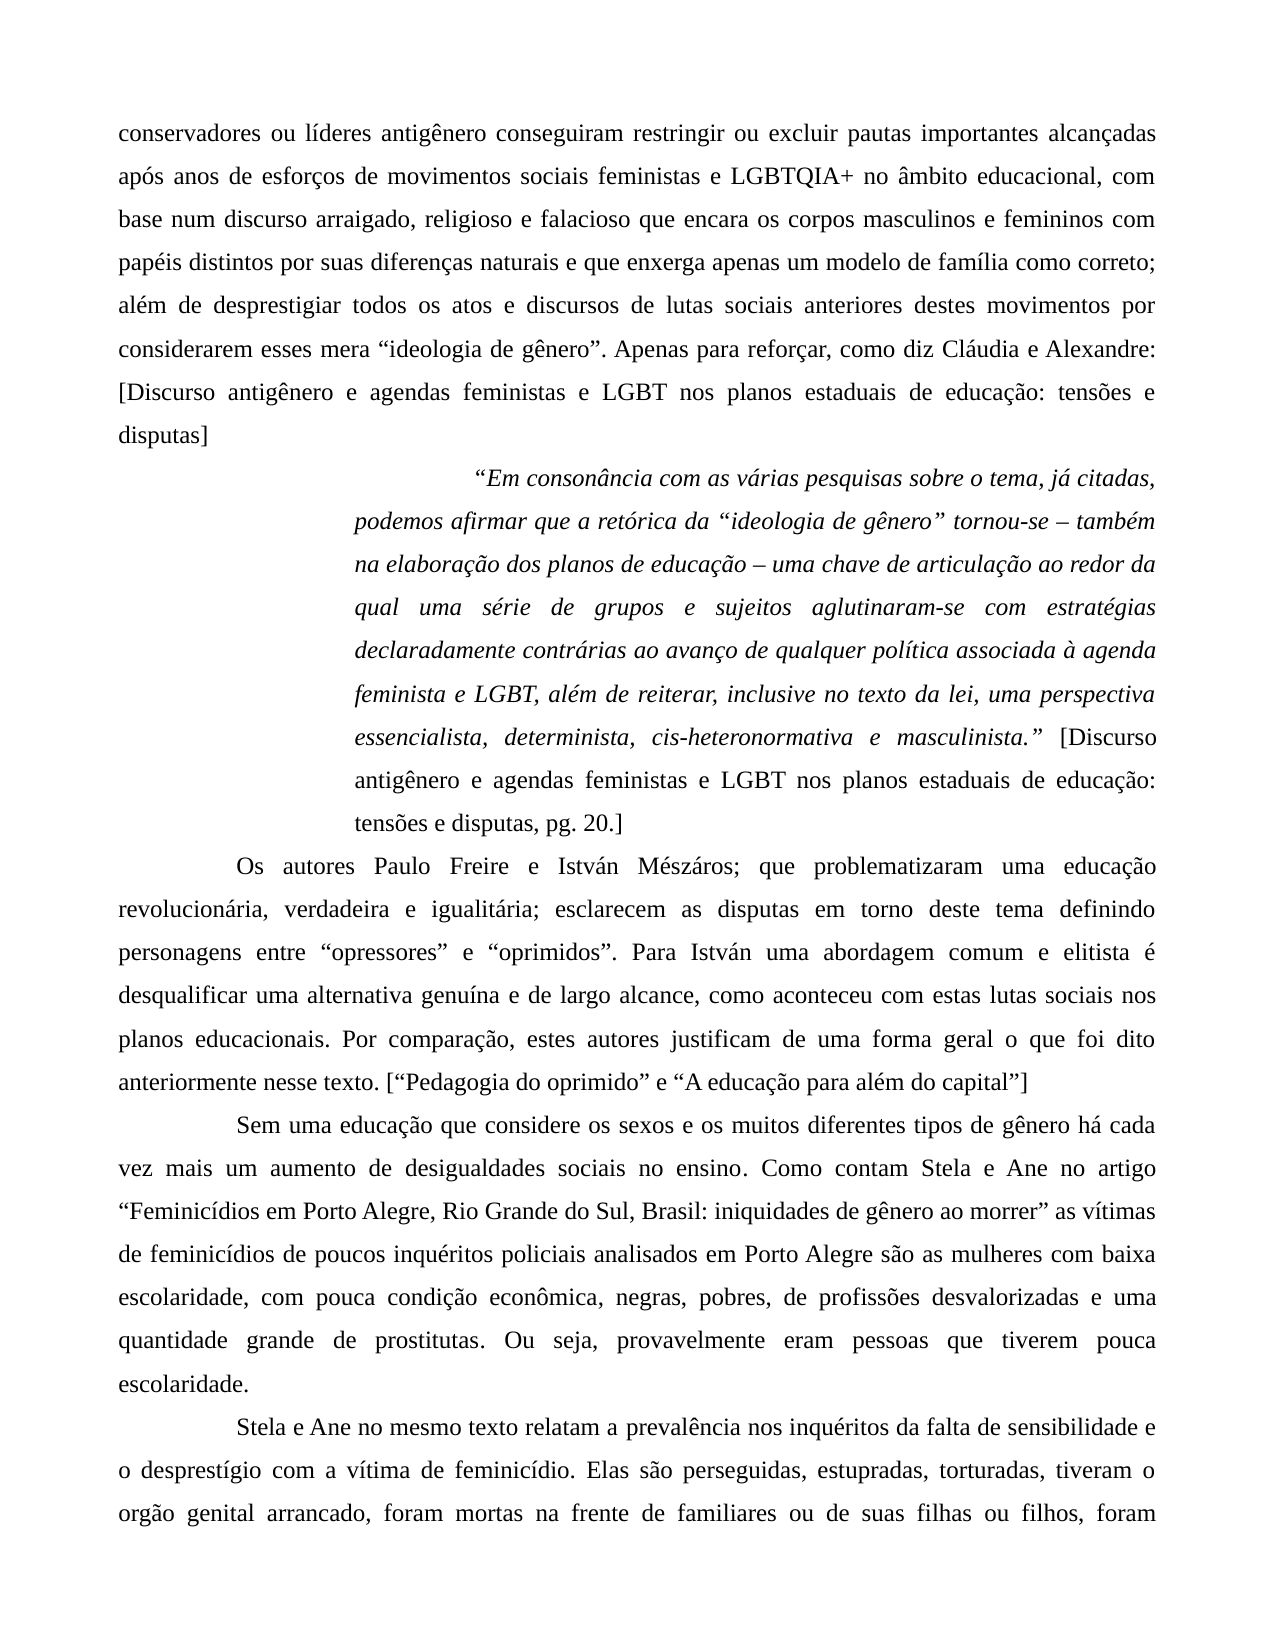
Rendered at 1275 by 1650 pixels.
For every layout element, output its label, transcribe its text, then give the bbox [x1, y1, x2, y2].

text Sem uma educação que considere os sexos e os muitos diferentes tipos de gênero há cada vez mais um aumento de desigualdades sociais no ensino. Como contam Stela e Ane no artigo “Feminicídios em Porto Alegre, Rio Grande do Sul, Brasil: iniquidades de gênero ao morrer” as vítimas de feminicídios de poucos inquéritos policiais analisados em Porto Alegre são as mulheres com baixa escolaridade, com pouca condição econômica, negras, pobres, de profissões desvalorizadas e uma quantidade grande de prostitutas. Ou seja, provavelmente eram pessoas que tiverem pouca escolaridade. [118, 1110, 1157, 1397]
text Os autores Paulo Freire e István Mészáros; que problematizaram uma educação revolucionária, verdadeira e igualitária; esclarecem as disputas em torno deste tema definindo personagens entre “opressores” e “oprimidos”. Para István uma abordagem comum e elitista é desqualificar uma alternativa genuína e de largo alcance, como aconteceu com estas lutas sociais nos planos educacionais. Por comparação, estes autores justificam de uma forma geral o que foi dito anteriormente nesse texto. [“Pedagogia do oprimido” e “A educação para além do capital”] [118, 851, 1157, 1096]
text conservadores ou líderes antigênero conseguiram restringir ou excluir pautas importantes alcançadas após anos de esforços de movimentos sociais feministas e LGBTQIA+ no âmbito educacional, com base num discurso arraigado, religioso e falacioso que encara os corpos masculinos e femininos com papéis distintos por suas diferenças naturais e que enxerga apenas um modelo de família como correto; além de desprestigiar todos os atos e discursos de lutas sociais anteriores destes movimentos por considerarem esses mera “ideologia de gênero”. Apenas para reforçar, como diz Cláudia e Alexandre: [Discurso antigênero e agendas feministas e LGBT nos planos estaduais de educação: tensões e disputas] [118, 118, 1157, 449]
text Stela e Ane no mesmo texto relatam a prevalência nos inquéritos da falta de sensibilidade e o desprestígio com a vítima de feminicídio. Elas são perseguidas, estupradas, torturadas, tiveram o orgão genital arrancado, foram mortas na frente de familiares ou de suas filhas ou filhos, foram [118, 1412, 1157, 1527]
text “Em consonância com as várias pesquisas sobre o tema, já citadas, podemos afirmar que a retórica da “ideologia de gênero” tornou-se – também na elaboração dos planos de educação – uma chave de articulação ao redor da qual uma série de grupos e sujeitos aglutinaram-se com estratégias declaradamente contrárias ao avanço de qualquer política associada à agenda feminista e LGBT, além de reiterar, inclusive no texto da lei, uma perspectiva essencialista, determinista, cis-heteronormativa e masculinista.” [Discurso antigênero e agendas feministas e LGBT nos planos estaduais de educação: tensões e disputas, pg. 20.] [354, 463, 1157, 837]
